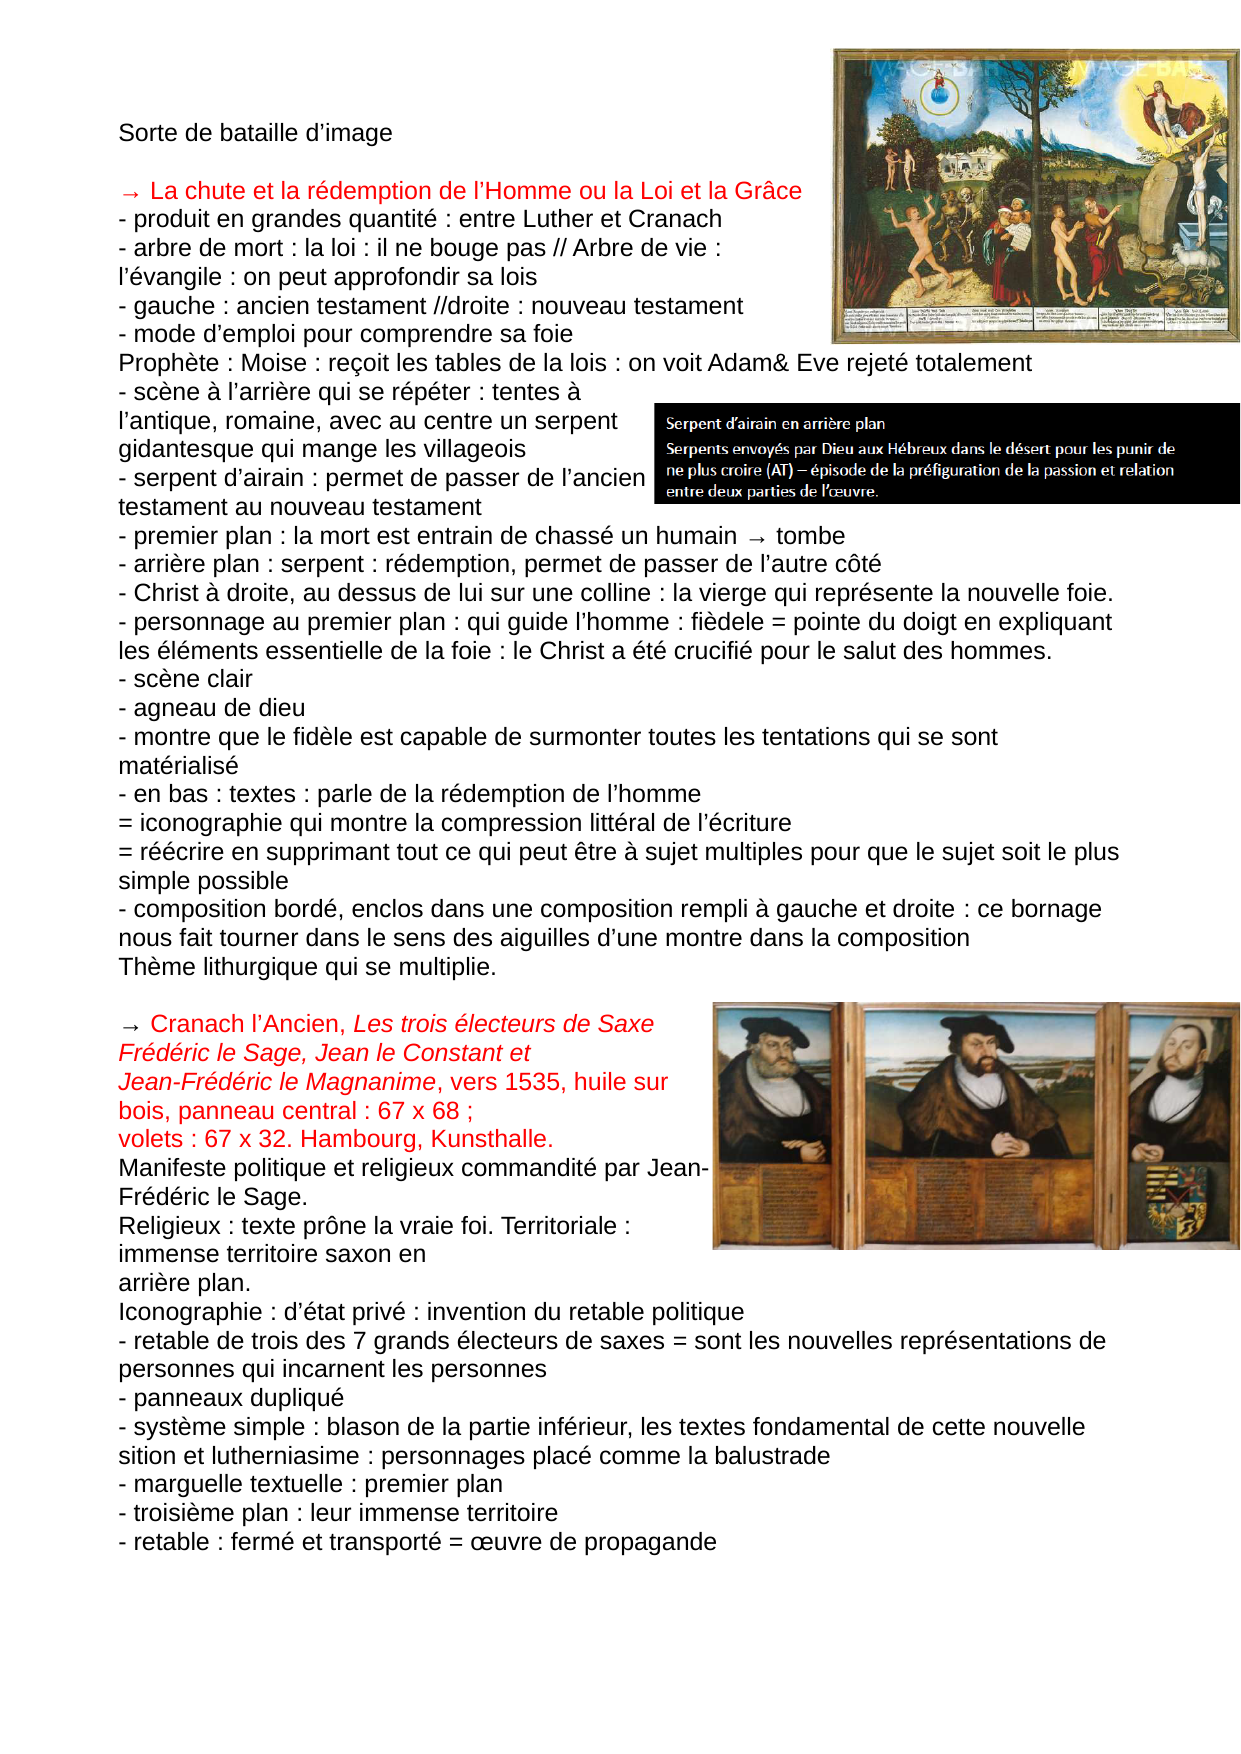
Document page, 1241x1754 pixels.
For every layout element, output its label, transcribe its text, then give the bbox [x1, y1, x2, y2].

text - système simple : blason de la partie inférieur, les textes fondamental de cette nouvelle sition et lutherniasime : personnages placé comme la balustrade [118, 1412, 1122, 1469]
text - marguelle textuelle : premier plan [118, 1469, 1122, 1498]
text - scène à l’arrière qui se répéter : tentes à l’antique, romaine, avec au centre un serpent gidantesque qui mange les villageois [118, 377, 1122, 463]
picture [830, 48, 1241, 345]
text - retable de trois des 7 grands électeurs de saxes = sont les nouvelles représentations de personnes qui incarnent les personnes [118, 1326, 1122, 1383]
text - composition bordé, enclos dans une composition rempli à gauche et droite : ce bornage nous fait tourner dans le sens des aiguilles d’une montre dans la composition [118, 894, 1122, 952]
text - en bas : textes : parle de la rédemption de l’homme [118, 779, 1122, 808]
text Religieux : texte prône la vraie foi. Territoriale : immense territoire saxon en [118, 1211, 1122, 1268]
text - personnage au premier plan : qui guide l’homme : fièdele = pointe du doigt en expliquant les éléments essentielle de la foie : le Christ a été crucifié pour le salut des hommes. [118, 607, 1122, 664]
text Iconographie : d’état privé : invention du retable politique [118, 1297, 1122, 1326]
text → Cranach l’Ancien, Les trois électeurs de Saxe Frédéric le Sage, Jean le Constant et [118, 1009, 712, 1067]
text - Christ à droite, au dessus de lui sur une colline : la vierge qui représente la nouvelle foie. [118, 578, 1122, 607]
text - agneau de dieu [118, 693, 1122, 722]
text - montre que le fidèle est capable de surmonter toutes les tentations qui se sont matérialisé [118, 722, 1122, 779]
text arrière plan. [118, 1268, 1122, 1297]
text → La chute et la rédemption de l’Homme ou la Loi et la Grâce [118, 176, 830, 204]
picture [654, 403, 1241, 504]
text Jean-Frédéric le Magnanime, vers 1535, huile sur bois, panneau central : 67 x 68 ; [118, 1067, 712, 1124]
text - produit en grandes quantité : entre Luther et Cranach [118, 204, 830, 233]
text - gauche : ancien testament //droite : nouveau testament [118, 291, 830, 319]
text Prophète : Moise : reçoit les tables de la lois : on voit Adam& Eve rejeté totalement [118, 348, 1122, 377]
text Sorte de bataille d’image [118, 118, 830, 147]
text - mode d’emploi pour comprendre sa foie [118, 319, 1122, 348]
picture [712, 1002, 1241, 1250]
text - serpent d’airain : permet de passer de l’ancien testament au nouveau testament [118, 463, 1122, 521]
text - scène clair [118, 664, 1122, 693]
text - arrière plan : serpent : rédemption, permet de passer de l’autre côté [118, 549, 1122, 578]
text - panneaux dupliqué [118, 1383, 1122, 1412]
text - retable : fermé et transporté = œuvre de propagande [118, 1527, 1122, 1556]
text - arbre de mort : la loi : il ne bouge pas // Arbre de vie : l’évangile : on peut approfondir sa lois [118, 233, 830, 291]
text - troisième plan : leur immense territoire [118, 1498, 1122, 1527]
text - premier plan : la mort est entrain de chassé un humain → tombe [118, 521, 1122, 549]
text volets : 67 x 32. Hambourg, Kunsthalle. [118, 1124, 712, 1153]
text = iconographie qui montre la compression littéral de l’écriture [118, 808, 1122, 837]
text Manifeste politique et religieux commandité par Jean-Frédéric le Sage. [118, 1153, 712, 1211]
text = réécrire en supprimant tout ce qui peut être à sujet multiples pour que le sujet soit le plus simple possible [118, 837, 1122, 894]
text Thème lithurgique qui se multiplie. [118, 952, 1122, 981]
